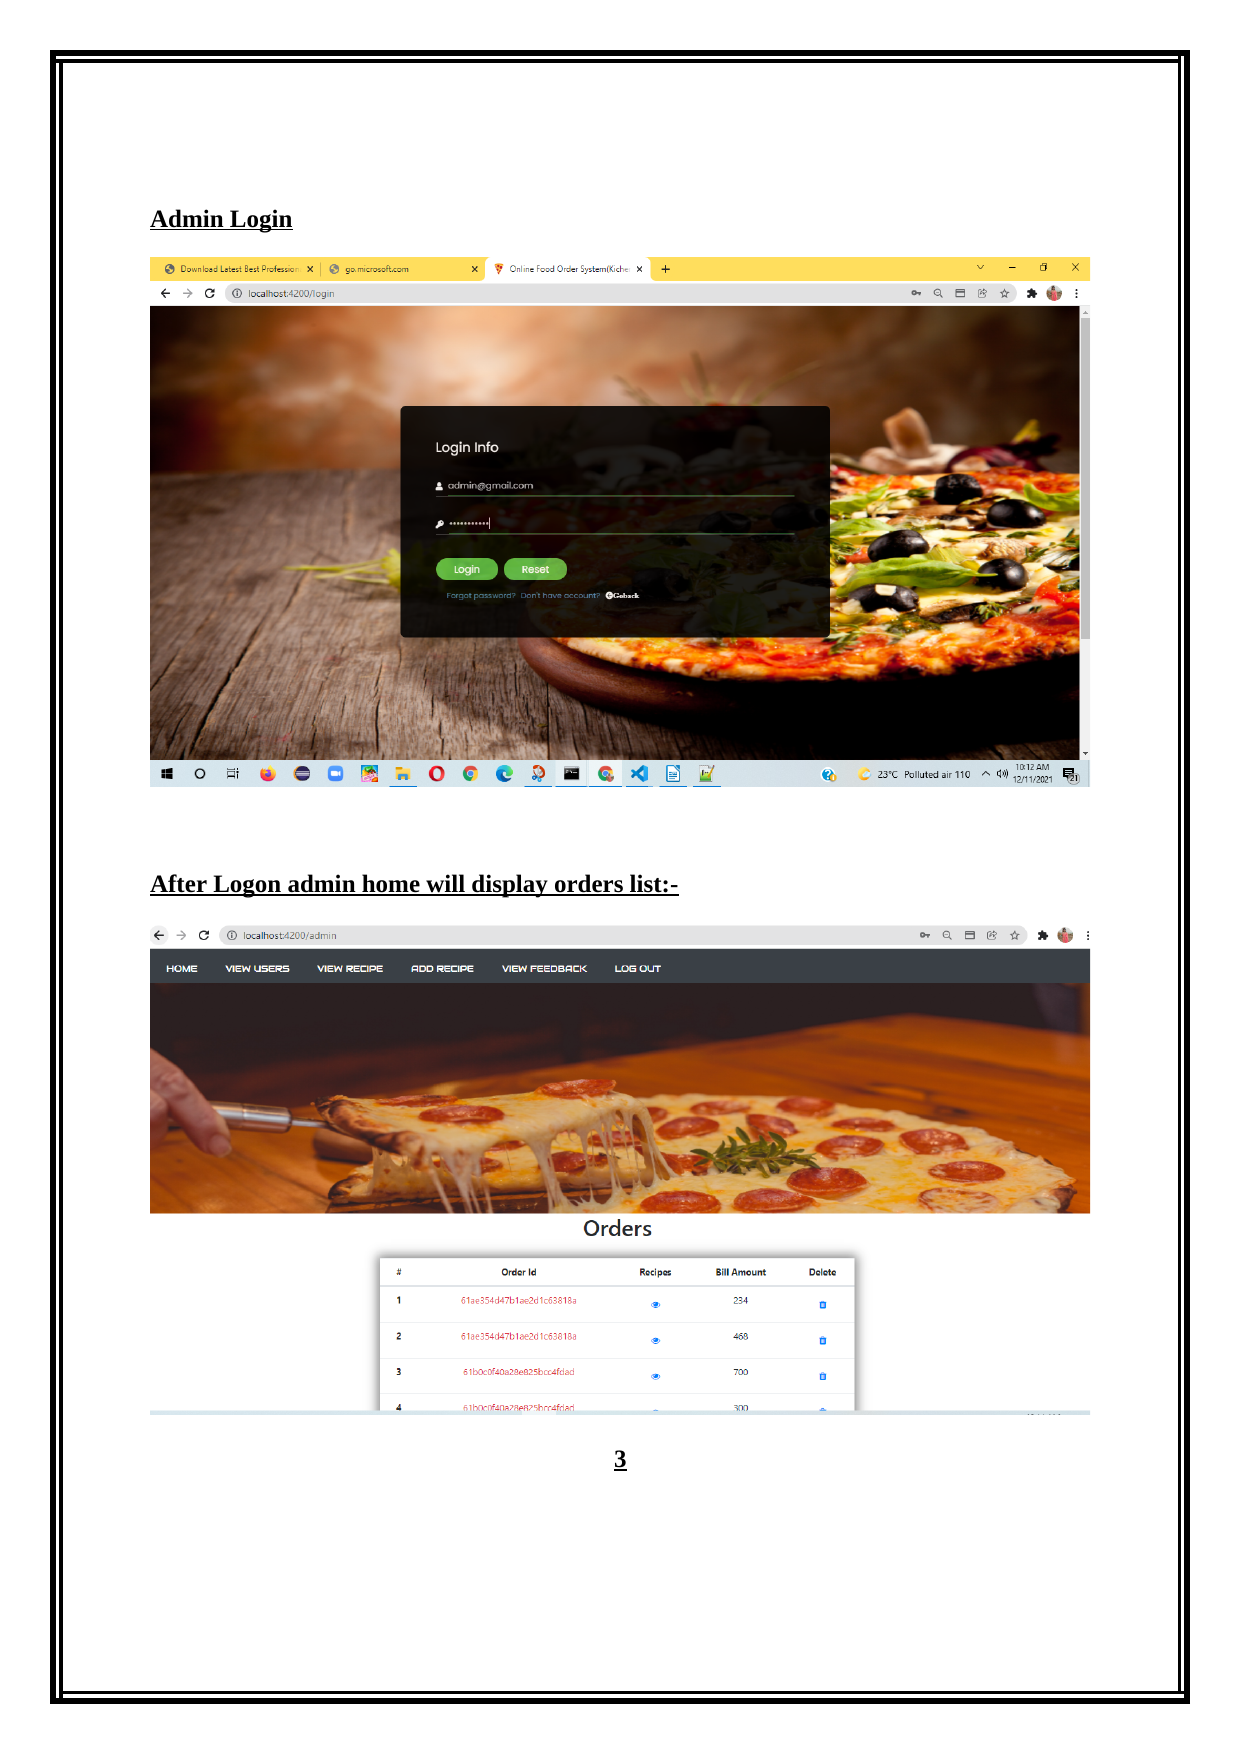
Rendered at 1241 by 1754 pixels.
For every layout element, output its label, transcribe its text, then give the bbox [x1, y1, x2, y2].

text After Logon admin home will display orders list:- [150, 869, 1090, 898]
picture [150, 923, 1091, 1415]
text 3 [150, 1415, 1090, 1473]
text Admin Login [150, 204, 1090, 233]
picture [150, 257, 1091, 787]
